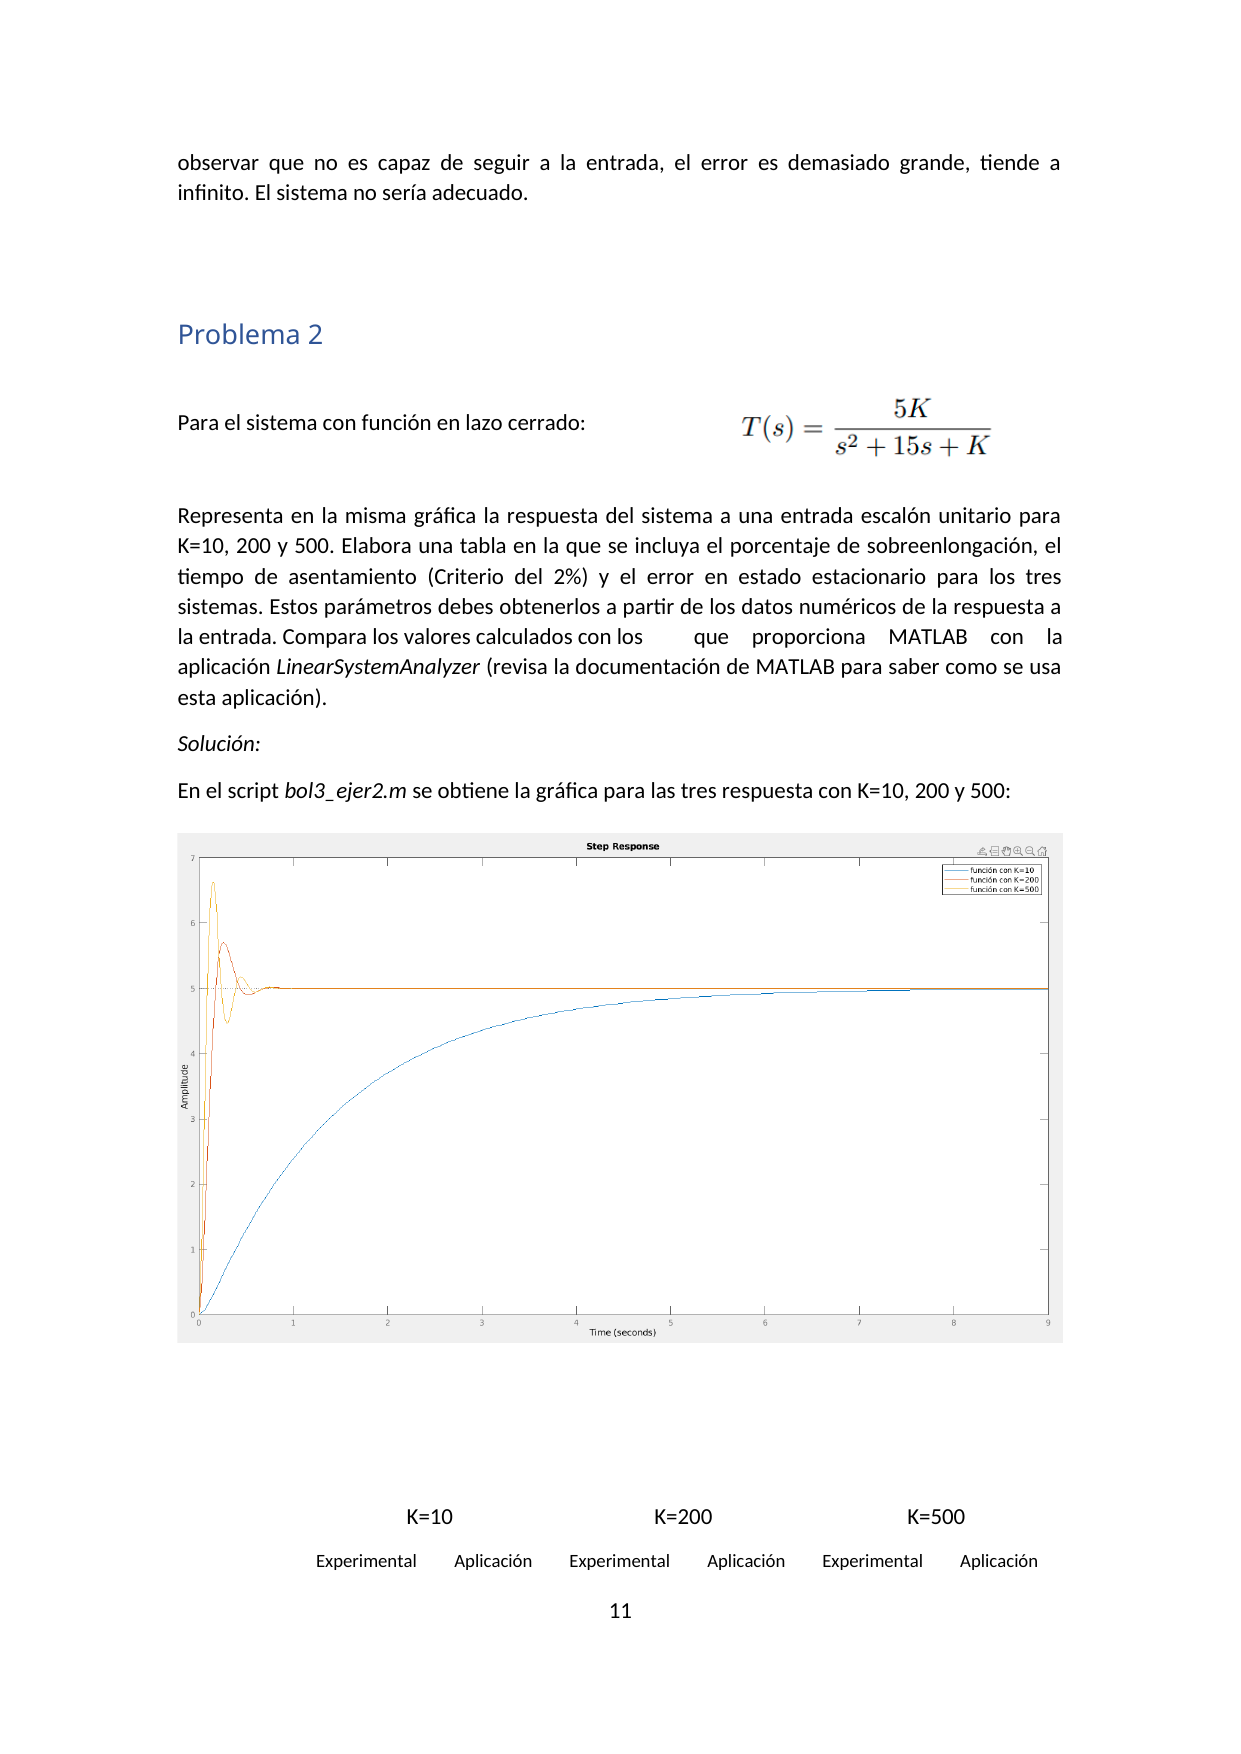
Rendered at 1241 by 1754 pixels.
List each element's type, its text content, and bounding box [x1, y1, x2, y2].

table_header K=10 [303, 1503, 557, 1549]
table_cell Experimental [810, 1549, 936, 1596]
table_cell Experimental [557, 1549, 683, 1596]
picture [729, 375, 1009, 482]
table_header K=200 [557, 1503, 809, 1549]
text observar que no es capaz de seguir a la entrada, el error es demasiado grande, tiende a infinito. El sistema no sería adecuado. [177, 148, 1063, 206]
text Para el sistema con función en lazo cerrado: [177, 408, 729, 436]
table_cell Experimental [303, 1549, 430, 1596]
table_header K=500 [810, 1503, 1062, 1549]
picture [177, 833, 1063, 1343]
table_cell Aplicación [430, 1549, 557, 1596]
text Solución: [177, 729, 1063, 757]
table_cell Aplicación [936, 1549, 1062, 1596]
text En el script bol3_ejer2.m se obtiene la gráfica para las tres respuesta con K=10, 200 y 500: [177, 776, 1063, 804]
text [1009, 408, 1063, 436]
subtitle Problema 2 [177, 316, 1063, 352]
table_cell [120, 1549, 303, 1596]
table_header [120, 1503, 303, 1549]
table_cell Aplicación [683, 1549, 809, 1596]
text Representa en la misma gráfica la respuesta del sistema a una entrada escalón unitario para K=10, 200 y 500. Elabora una tabla en la que se incluya el porcentaje de sobreenlongación, el tiempo de asentamiento (Criterio del 2%) y el error en estado estacionario para los tres sistemas. Estos parámetros debes obtenerlos a partir de los datos numéricos de la respuesta a la entrada. Compara los valores calculados con los que proporciona MATLAB con la aplicación LinearSystemAnalyzer (revisa la documentación de MATLAB para saber como se usa esta aplicación). [177, 501, 1063, 711]
